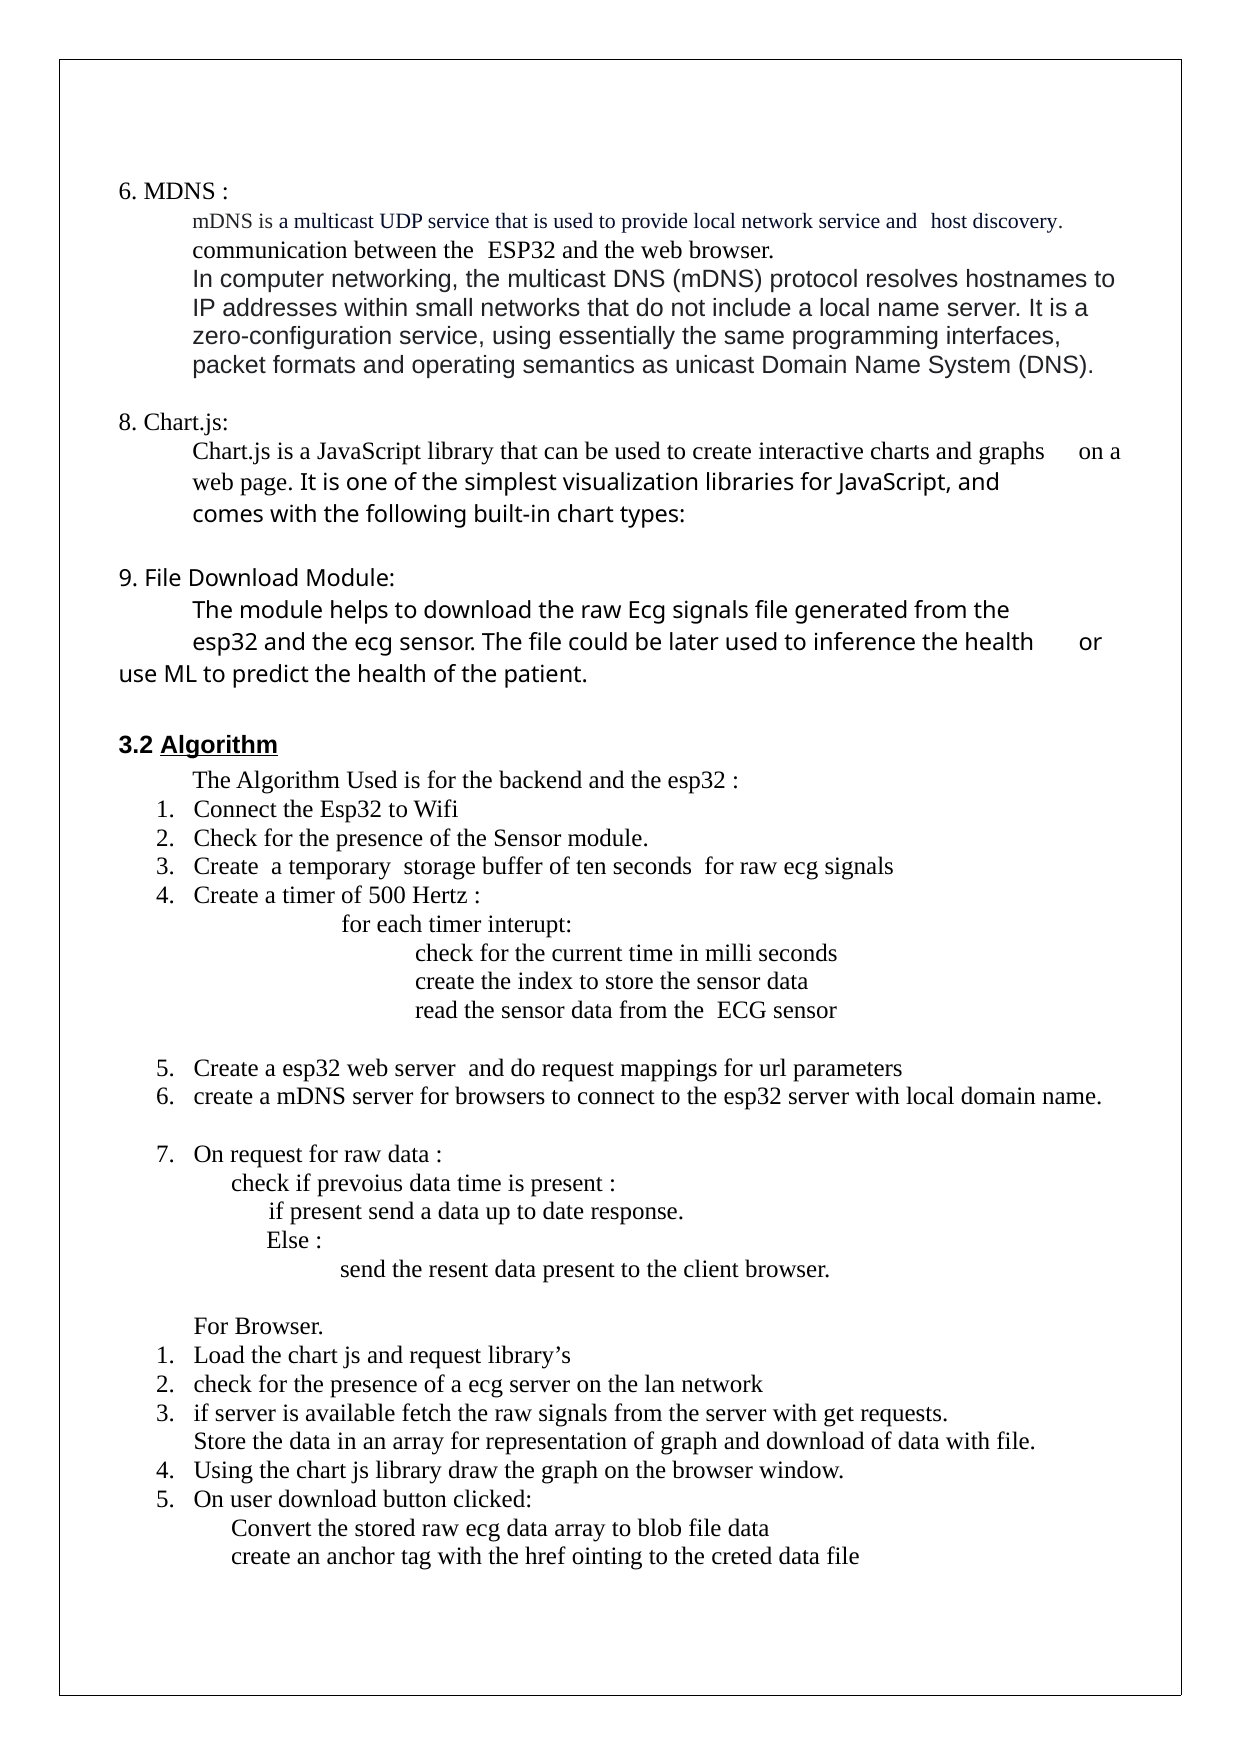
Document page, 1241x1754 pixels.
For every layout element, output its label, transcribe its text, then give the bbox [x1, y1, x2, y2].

list Convert the stored raw ecg data array to blob file data [193, 1513, 1122, 1541]
list Create a timer of 500 Hertz : [156, 880, 1122, 909]
list check if prevoius data time is present : [193, 1168, 1122, 1196]
text send the resent data present to the client browser. [118, 1254, 1122, 1283]
list Using the chart js library draw the graph on the browser window. [156, 1455, 1122, 1484]
list On user download button clicked: [156, 1484, 1122, 1513]
list if present send a data up to date response. [231, 1196, 1122, 1225]
text 9. File Download Module: [118, 561, 1122, 593]
list for each timer interupt: [156, 909, 1122, 938]
text mDNS is a multicast UDP service that is used to provide local network service and host discovery. communication between the ESP32 and the web browser. [118, 205, 1122, 264]
text 6. MDNS : [118, 176, 1122, 205]
list Check for the presence of the Sensor module. [156, 823, 1122, 851]
text 8. Chart.js: [118, 407, 1122, 436]
text Else : [118, 1225, 1122, 1254]
list create an anchor tag with the href ointing to the creted data file [193, 1541, 1122, 1570]
list check for the current time in milli seconds [156, 938, 1122, 966]
list Connect the Esp32 to Wifi [156, 794, 1122, 823]
list Load the chart js and request library’s [156, 1340, 1122, 1369]
list if server is available fetch the raw signals from the server with get requests. [156, 1398, 1122, 1426]
text Chart.js is a JavaScript library that can be used to create interactive charts and graphs on a web page. It is one of the simplest visualization libraries for JavaScript, and comes with the following built-in chart types: [118, 436, 1122, 529]
list For Browser. [156, 1311, 1122, 1340]
list check for the presence of a ecg server on the lan network [156, 1369, 1122, 1398]
list Create a temporary storage buffer of ten seconds for raw ecg signals [156, 851, 1122, 880]
text The Algorithm Used is for the backend and the esp32 : [118, 765, 1122, 794]
text The module helps to download the raw Ecg signals file generated from the esp32 and the ecg sensor. The file could be later used to inference the health or use ML to predict the health of the patient. [118, 593, 1122, 689]
list Create a esp32 web server and do request mappings for url parameters [156, 1053, 1122, 1081]
text In computer networking, the multicast DNS (mDNS) protocol resolves hostnames to IP addresses within small networks that do not include a local name server. It is a zero-configuration service, using essentially the same programming interfaces, packet formats and operating semantics as unicast Domain Name System (DNS). [118, 264, 1122, 379]
list On request for raw data : [156, 1139, 1122, 1168]
list create a mDNS server for browsers to connect to the esp32 server with local domain name. [156, 1081, 1122, 1110]
list Store the data in an array for representation of graph and download of data with file. [156, 1426, 1122, 1455]
subtitle 3.2 Algorithm [118, 730, 1122, 759]
list read the sensor data from the ECG sensor [156, 995, 1122, 1024]
list create the index to store the sensor data [156, 966, 1122, 995]
